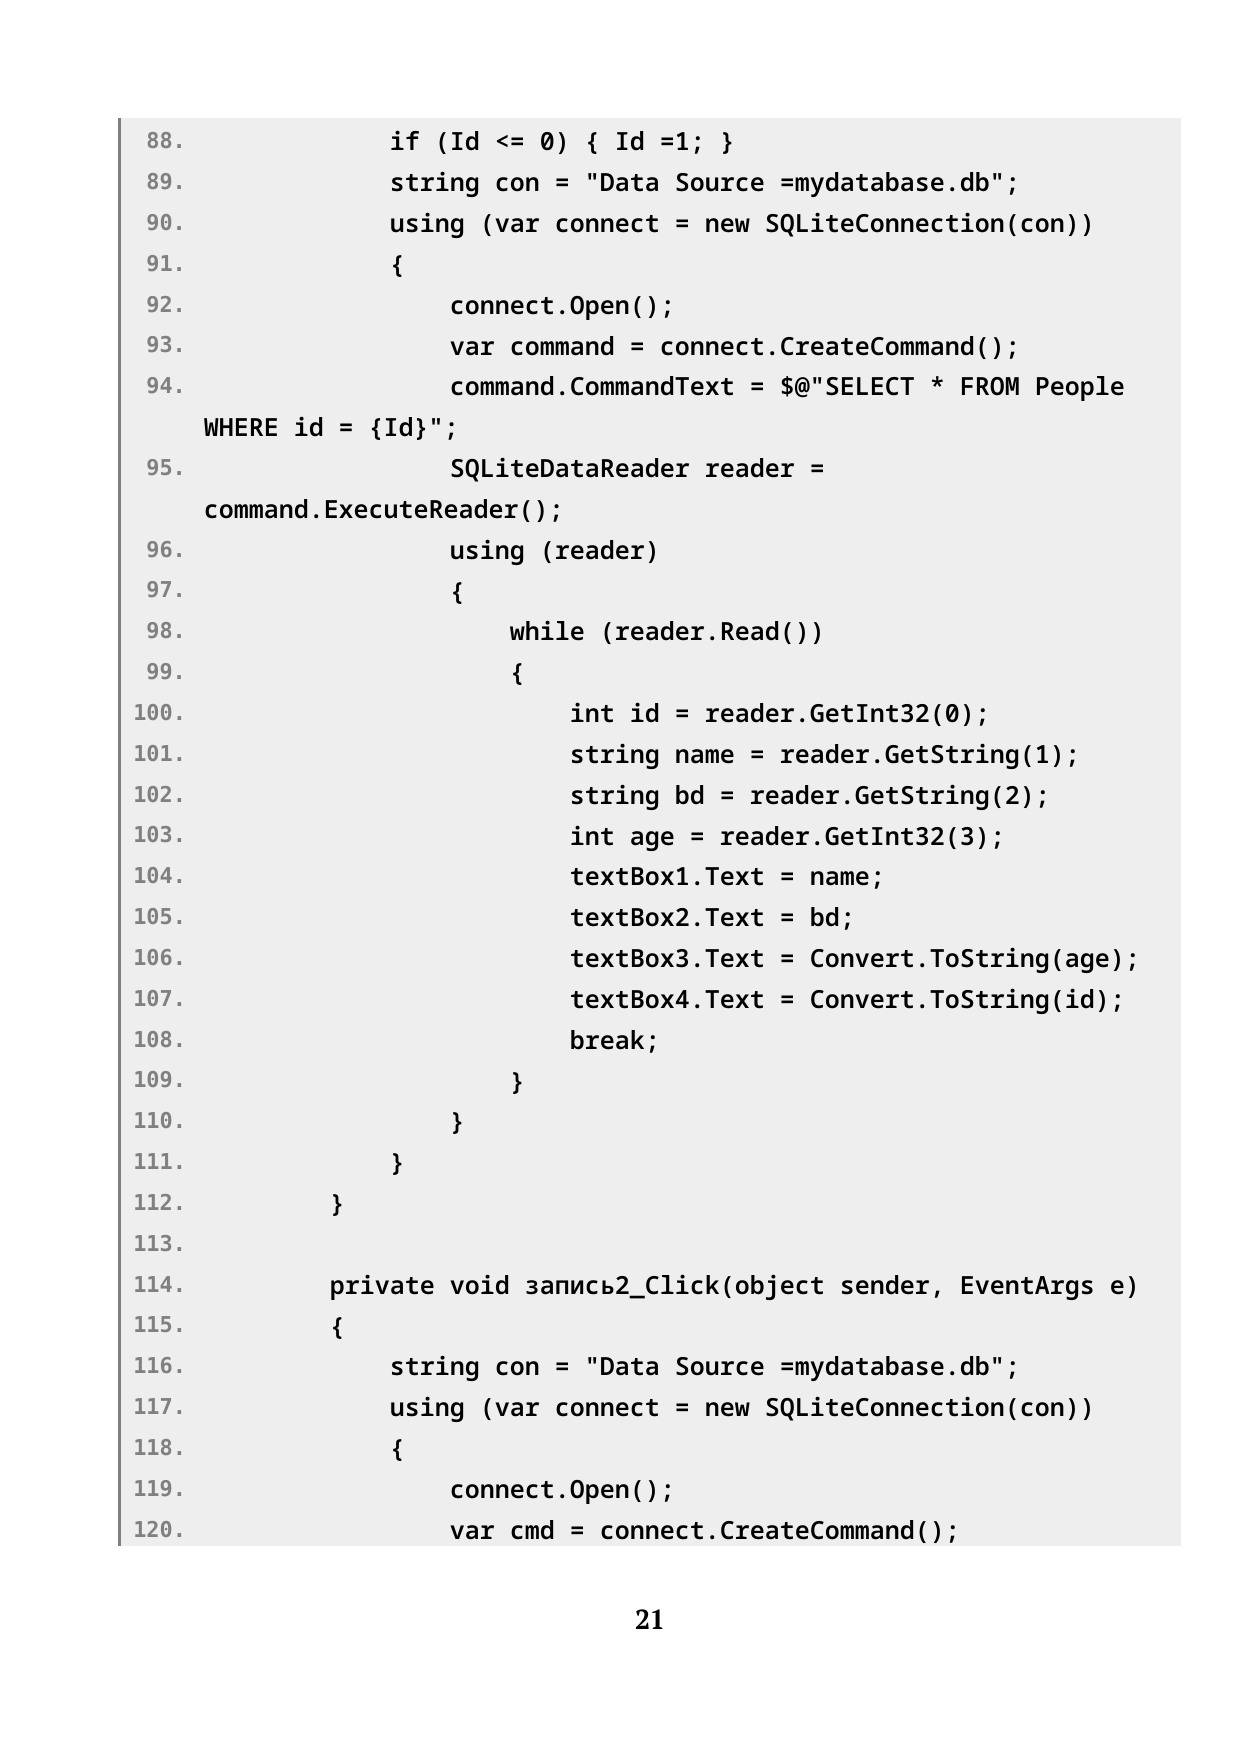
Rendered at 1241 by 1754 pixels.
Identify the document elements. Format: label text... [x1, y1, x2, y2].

list int age = reader.GetInt32(3); [121, 812, 1181, 852]
list connect.Open(); [121, 281, 1181, 321]
list while (reader.Read()) [121, 608, 1181, 648]
list { [121, 1302, 1181, 1342]
list { [121, 567, 1181, 607]
list string name = reader.GetString(1); [121, 731, 1181, 771]
list string con = "Data Source =mydatabase.db"; [121, 1343, 1181, 1383]
list using (reader) [121, 526, 1181, 566]
list int id = reader.GetInt32(0); [121, 690, 1181, 730]
list break; [121, 1016, 1181, 1056]
list var cmd = connect.CreateCommand(); [121, 1506, 1181, 1546]
list textBox4.Text = Convert.ToString(id); [121, 976, 1181, 1016]
list SQLiteDataReader reader = command.ExecuteReader(); [121, 445, 1181, 526]
list string con = "Data Source =mydatabase.db"; [121, 159, 1181, 199]
list textBox2.Text = bd; [121, 894, 1181, 934]
list { [121, 1425, 1181, 1465]
list command.CommandText = $@"SELECT * FROM People WHERE id = {Id}"; [121, 363, 1181, 444]
list { [121, 241, 1181, 281]
list using (var connect = new SQLiteConnection(con)) [121, 200, 1181, 240]
list string bd = reader.GetString(2); [121, 771, 1181, 811]
list } [121, 1098, 1181, 1138]
list if (Id <= 0) { Id =1; } [121, 118, 1181, 158]
list } [121, 1057, 1181, 1097]
list var command = connect.CreateCommand(); [121, 322, 1181, 362]
list connect.Open(); [121, 1466, 1181, 1506]
list using (var connect = new SQLiteConnection(con)) [121, 1384, 1181, 1424]
list private void запись2_Click(object sender, EventArgs e) [121, 1261, 1181, 1301]
list { [121, 649, 1181, 689]
list } [121, 1139, 1181, 1179]
list textBox1.Text = name; [121, 853, 1181, 893]
list textBox3.Text = Convert.ToString(age); [121, 935, 1181, 975]
list } [121, 1180, 1181, 1220]
